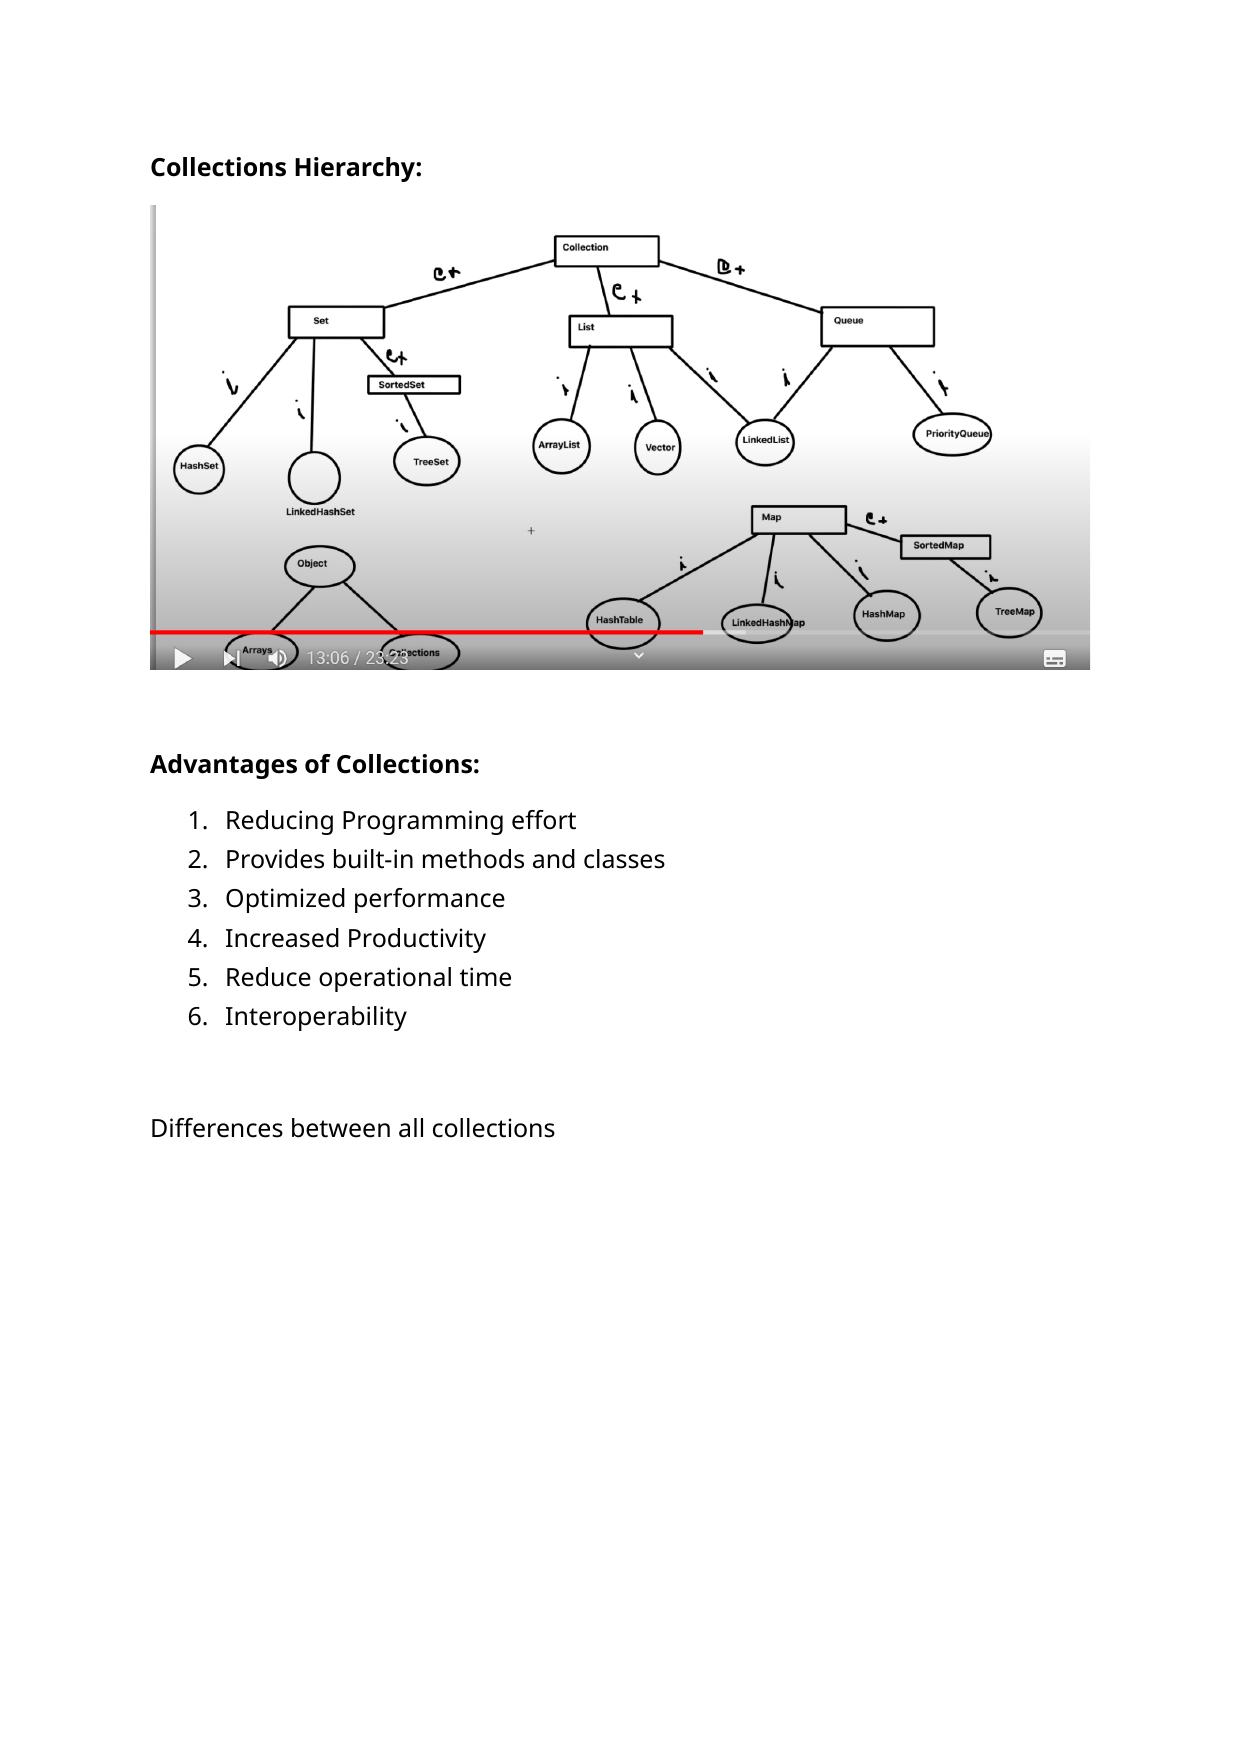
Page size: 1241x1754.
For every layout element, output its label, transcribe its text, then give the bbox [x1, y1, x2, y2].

text Collections Hierarchy: [150, 150, 1090, 184]
list Reducing Programming effort [187, 803, 1090, 837]
text Differences between all collections [150, 1110, 1090, 1144]
list Interoperability [187, 998, 1090, 1033]
list Optimized performance [187, 881, 1090, 915]
text Advantages of Collections: [150, 747, 1090, 781]
list Provides built-in methods and classes [187, 842, 1090, 876]
list Reduce operational time [187, 959, 1090, 993]
list Increased Productivity [187, 920, 1090, 954]
